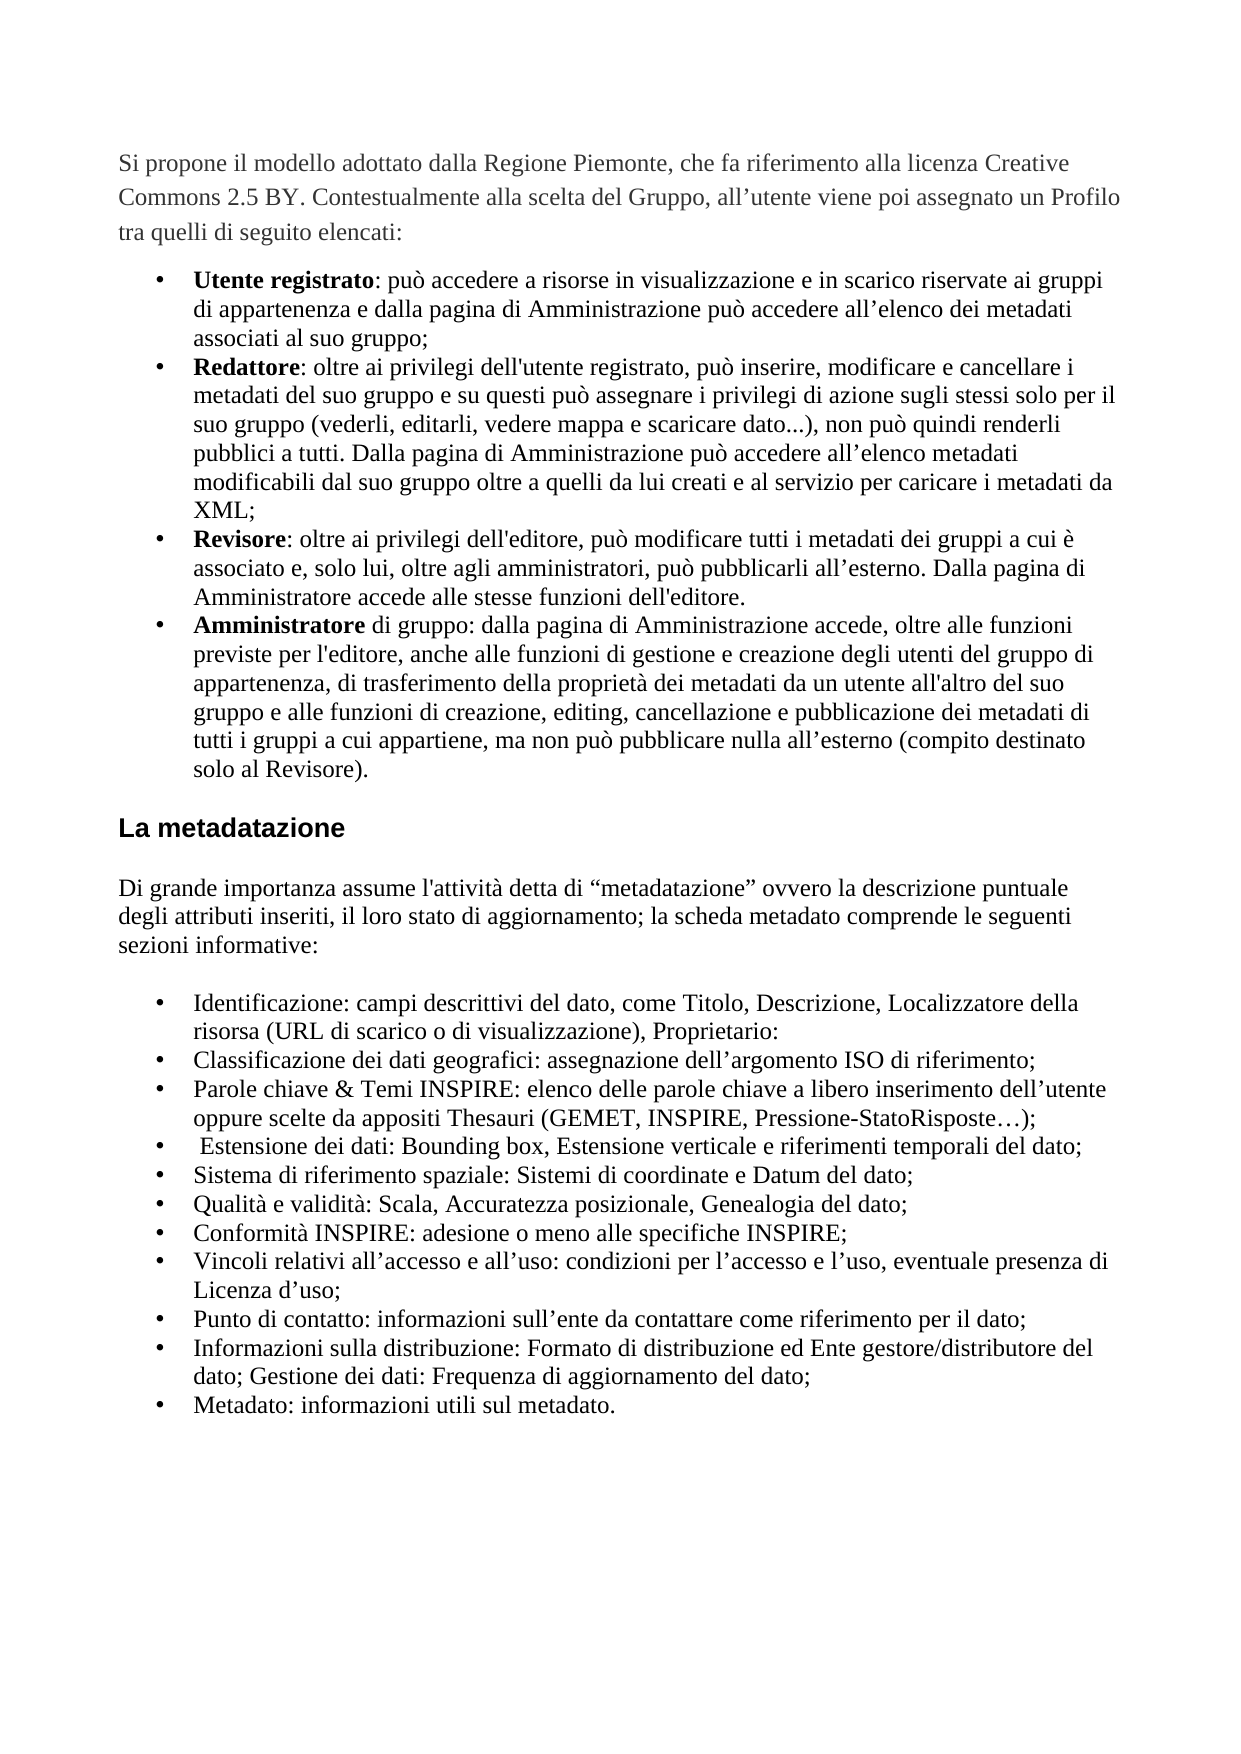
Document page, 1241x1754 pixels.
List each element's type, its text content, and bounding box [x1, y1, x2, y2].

list Qualità e validità: Scala, Accuratezza posizionale, Genealogia del dato; [156, 1189, 1122, 1218]
list Utente registrato: può accedere a risorse in visualizzazione e in scarico riservate ai gruppi di appartenenza e dalla pagina di Amministrazione può accedere all’elenco dei metadati associati al suo gruppo; [156, 266, 1122, 352]
list Punto di contatto: informazioni sull’ente da contattare come riferimento per il dato; [156, 1304, 1122, 1333]
list Conformità INSPIRE: adesione o meno alle specifiche INSPIRE; [156, 1218, 1122, 1246]
list Sistema di riferimento spaziale: Sistemi di coordinate e Datum del dato; [156, 1160, 1122, 1189]
text Si propone il modello adottato dalla Regione Piemonte, che fa riferimento alla licenza Creative Commons 2.5 BY. Contestualmente alla scelta del Gruppo, all’utente viene poi assegnato un Profilo tra quelli di seguito elencati: [118, 148, 1122, 245]
list Identificazione: campi descrittivi del dato, come Titolo, Descrizione, Localizzatore della risorsa (URL di scarico o di visualizzazione), Proprietario: [156, 988, 1122, 1045]
list Revisore: oltre ai privilegi dell'editore, può modificare tutti i metadati dei gruppi a cui è associato e, solo lui, oltre agli amministratori, può pubblicarli all’esterno. Dalla pagina di Amministratore accede alle stesse funzioni dell'editore. [156, 524, 1122, 611]
list Estensione dei dati: Bounding box, Estensione verticale e riferimenti temporali del dato; [156, 1131, 1122, 1160]
list Vincoli relativi all’accesso e all’uso: condizioni per l’accesso e l’uso, eventuale presenza di Licenza d’uso; [156, 1246, 1122, 1304]
list Amministratore di gruppo: dalla pagina di Amministrazione accede, oltre alle funzioni previste per l'editore, anche alle funzioni di gestione e creazione degli utenti del gruppo di appartenenza, di trasferimento della proprietà dei metadati da un utente all'altro del suo gruppo e alle funzioni di creazione, editing, cancellazione e pubblicazione dei metadati di tutti i gruppi a cui appartiene, ma non può pubblicare nulla all’esterno (compito destinato solo al Revisore). [156, 611, 1122, 783]
list Redattore: oltre ai privilegi dell'utente registrato, può inserire, modificare e cancellare i metadati del suo gruppo e su questi può assegnare i privilegi di azione sugli stessi solo per il suo gruppo (vederli, editarli, vedere mappa e scaricare dato...), non può quindi renderli pubblici a tutti. Dalla pagina di Amministrazione può accedere all’elenco metadati modificabili dal suo gruppo oltre a quelli da lui creati e al servizio per caricare i metadati da XML; [156, 352, 1122, 524]
list Classificazione dei dati geografici: assegnazione dell’argomento ISO di riferimento; [156, 1045, 1122, 1074]
text Di grande importanza assume l'attività detta di “metadatazione” ovvero la descrizione puntuale degli attributi inseriti, il loro stato di aggiornamento; la scheda metadato comprende le seguenti sezioni informative: [118, 873, 1122, 959]
list Metadato: informazioni utili sul metadato. [156, 1390, 1122, 1419]
text La metadatazione [118, 812, 1122, 843]
list Parole chiave & Temi INSPIRE: elenco delle parole chiave a libero inserimento dell’utente oppure scelte da appositi Thesauri (GEMET, INSPIRE, Pressione-StatoRisposte…); [156, 1074, 1122, 1131]
list Informazioni sulla distribuzione: Formato di distribuzione ed Ente gestore/distributore del dato; Gestione dei dati: Frequenza di aggiornamento del dato; [156, 1333, 1122, 1390]
